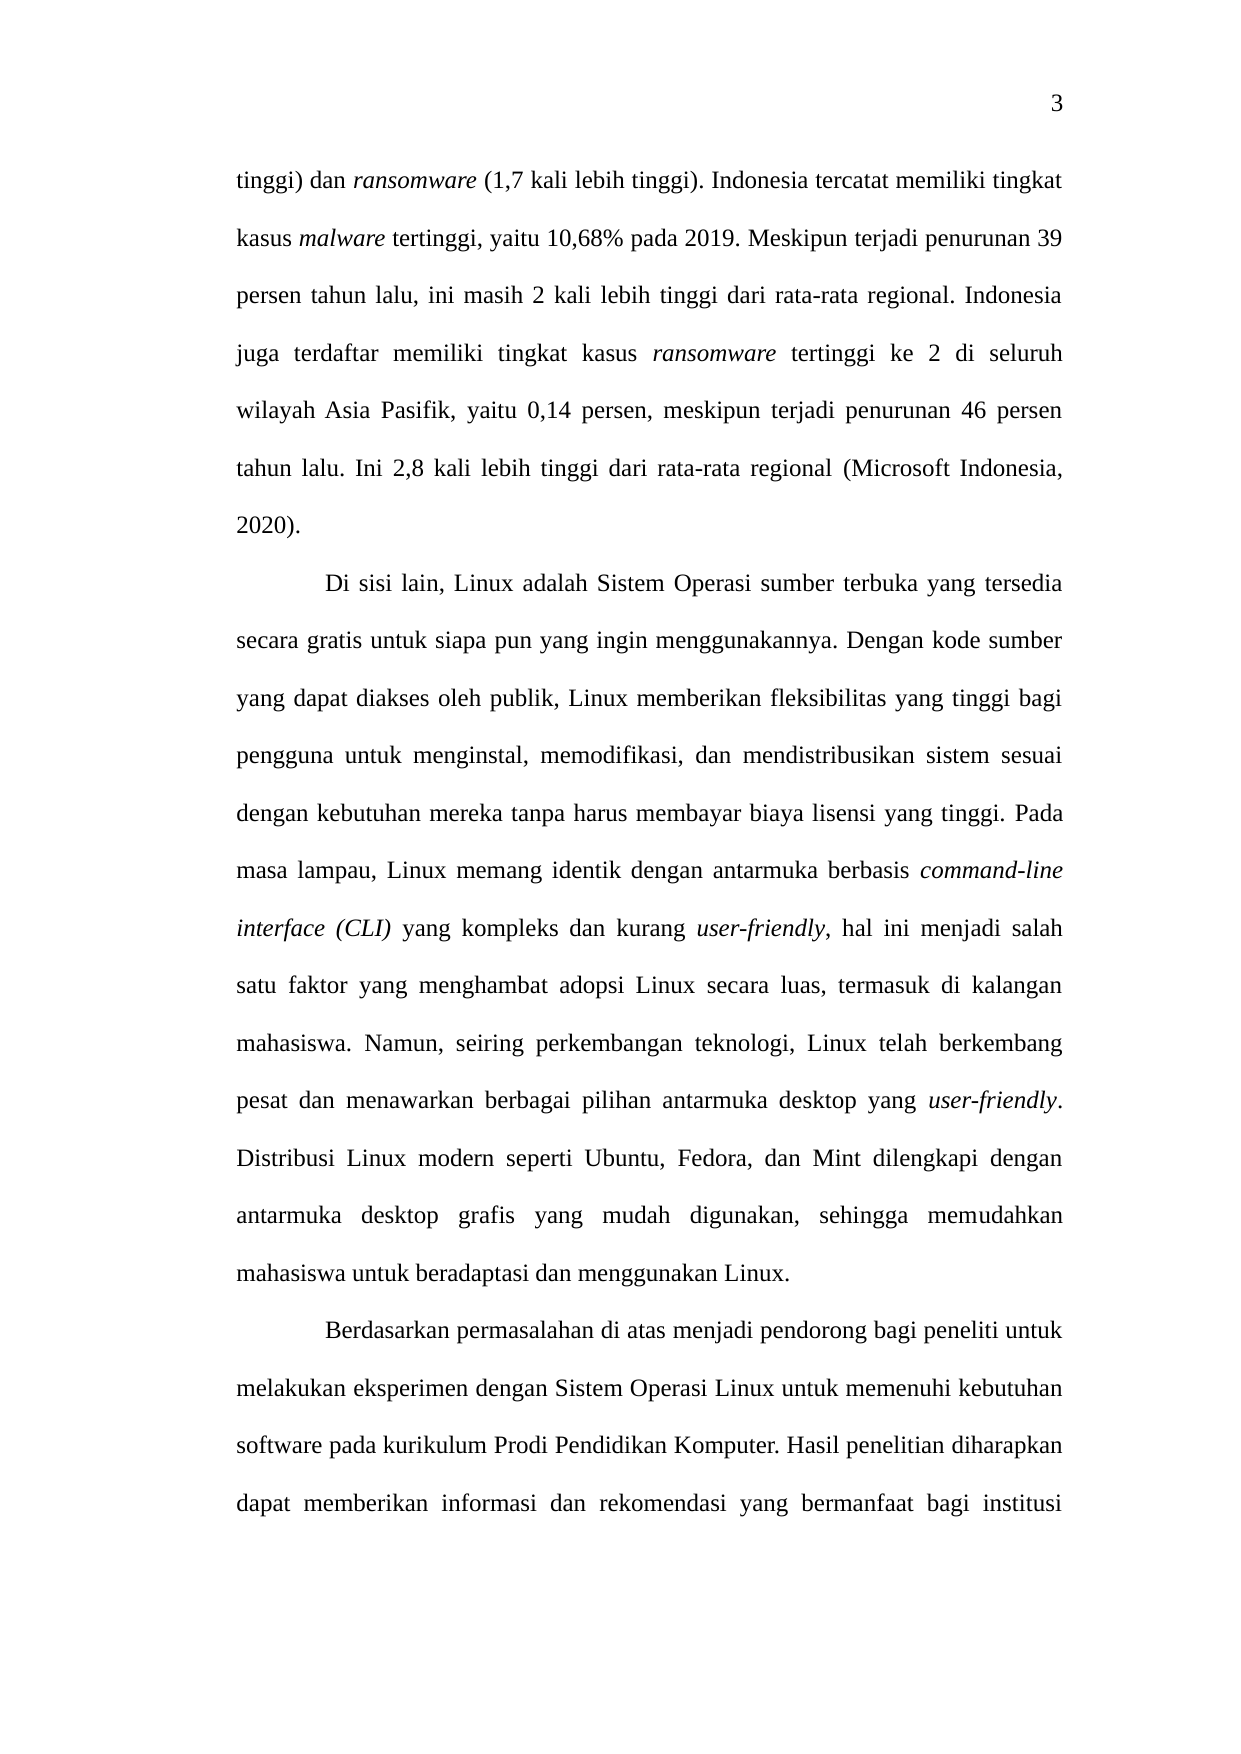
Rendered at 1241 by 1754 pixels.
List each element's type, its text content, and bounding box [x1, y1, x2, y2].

text Berdasarkan permasalahan di atas menjadi pendorong bagi peneliti untuk melakukan eksperimen dengan Sistem Operasi Linux untuk memenuhi kebutuhan software pada kurikulum Prodi Pendidikan Komputer. Hasil penelitian diharapkan dapat memberikan informasi dan rekomendasi yang bermanfaat bagi institusi [236, 1315, 1063, 1517]
text Di sisi lain, Linux adalah Sistem Operasi sumber terbuka yang tersedia secara gratis untuk siapa pun yang ingin menggunakannya. Dengan kode sumber yang dapat diakses oleh publik, Linux memberikan fleksibilitas yang tinggi bagi pengguna untuk menginstal, memodifikasi, dan mendistribusikan sistem sesuai dengan kebutuhan mereka tanpa harus membayar biaya lisensi yang tinggi. Pada masa lampau, Linux memang identik dengan antarmuka berbasis command-line interface (CLI) yang kompleks dan kurang user-friendly, hal ini menjadi salah satu faktor yang menghambat adopsi Linux secara luas, termasuk di kalangan mahasiswa. Namun, seiring perkembangan teknologi, Linux telah berkembang pesat dan menawarkan berbagai pilihan antarmuka desktop yang user-friendly. Distribusi Linux modern seperti Ubuntu, Fedora, dan Mint dilengkapi dengan antarmuka desktop grafis yang mudah digunakan, sehingga memudahkan mahasiswa untuk beradaptasi dan menggunakan Linux. [236, 568, 1063, 1287]
text tinggi) dan ransomware (1,7 kali lebih tinggi). Indonesia tercatat memiliki tingkat kasus malware tertinggi, yaitu 10,68% pada 2019. Meskipun terjadi penurunan 39 persen tahun lalu, ini masih 2 kali lebih tinggi dari rata-rata regional. Indonesia juga terdaftar memiliki tingkat kasus ransomware tertinggi ke 2 di seluruh wilayah Asia Pasifik, yaitu 0,14 persen, meskipun terjadi penurunan 46 persen tahun lalu. Ini 2,8 kali lebih tinggi dari rata-rata regional (Microsoft Indonesia, 2020)⁠. [236, 165, 1063, 539]
